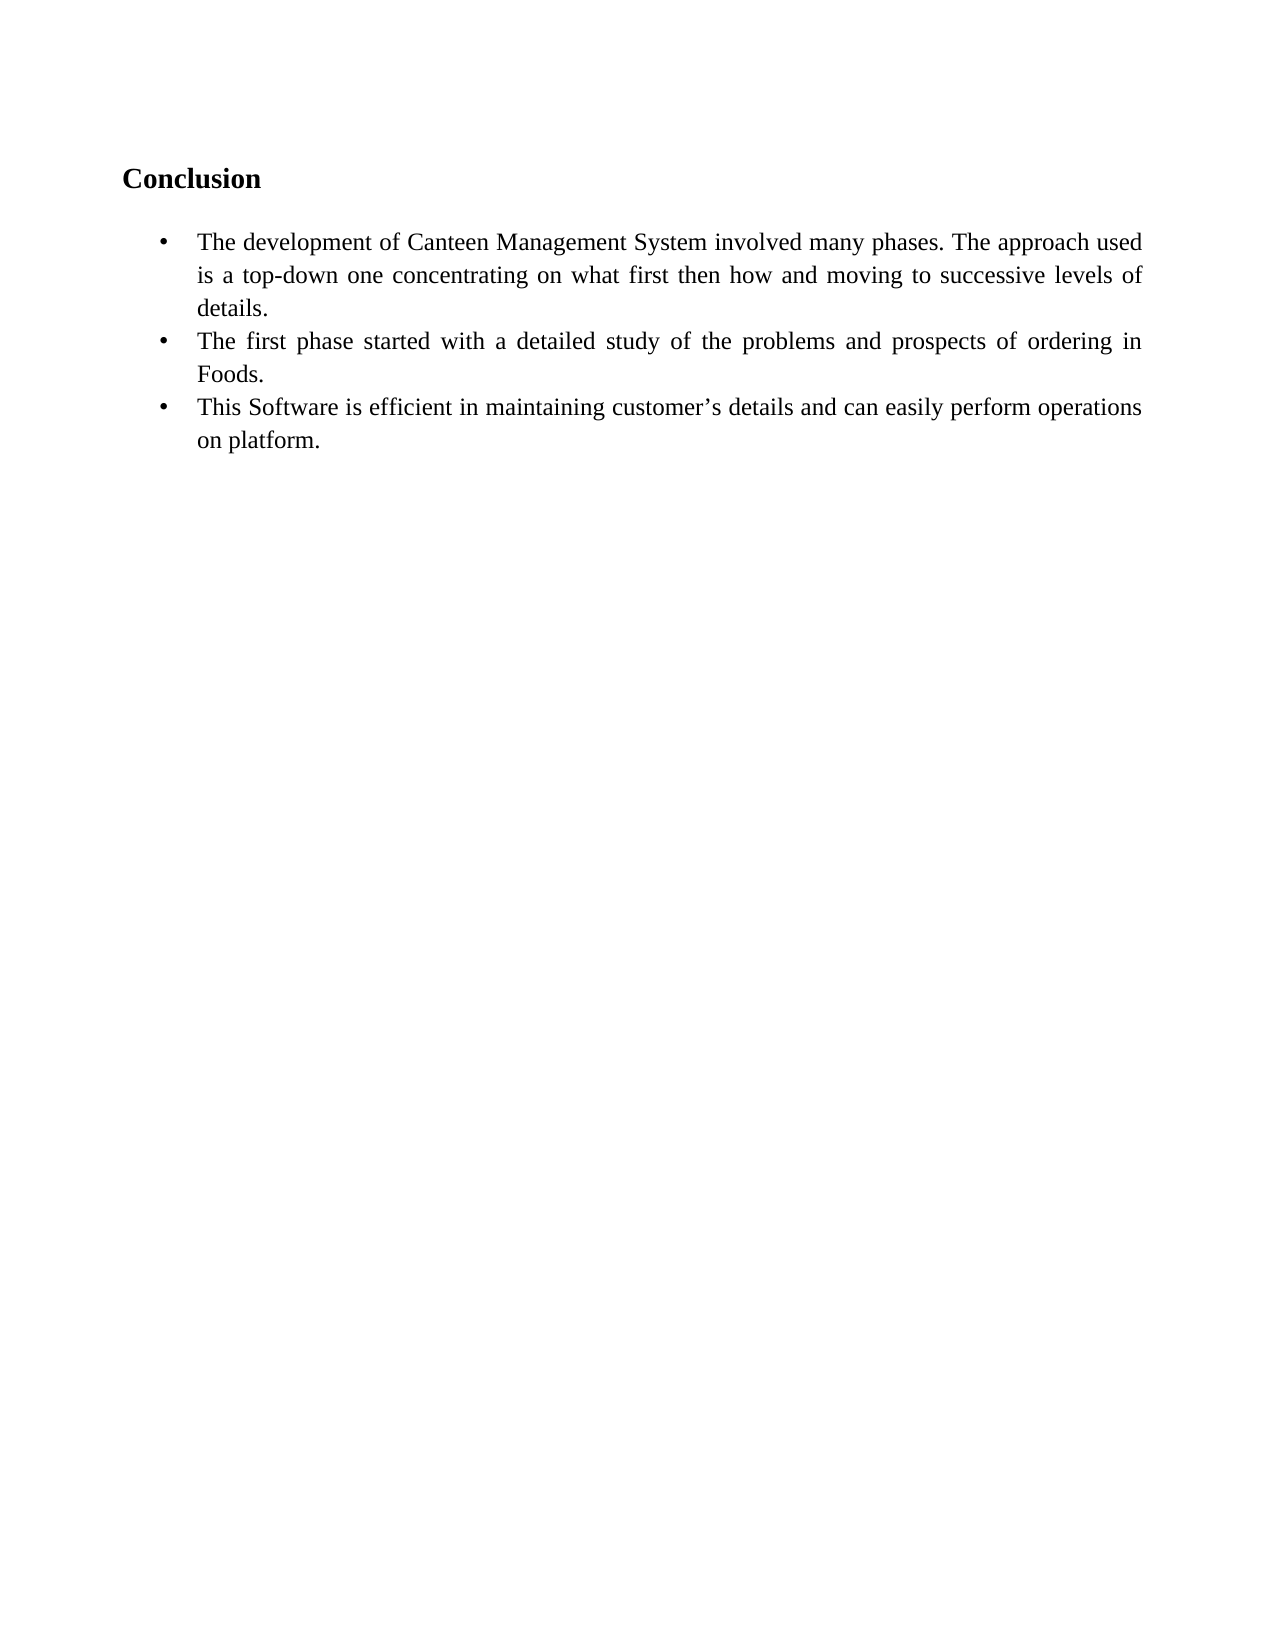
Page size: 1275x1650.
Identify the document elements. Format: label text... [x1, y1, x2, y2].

list Conclusion [45, 161, 1144, 194]
list The development of Canteen Management System involved many phases. The approach used is a top-down one concentrating on what first then how and moving to successive levels of details. [159, 227, 1144, 322]
list The first phase started with a detailed study of the problems and prospects of ordering in Foods. [159, 326, 1144, 388]
list This Software is efficient in maintaining customer’s details and can easily perform operations on platform. [159, 392, 1144, 454]
